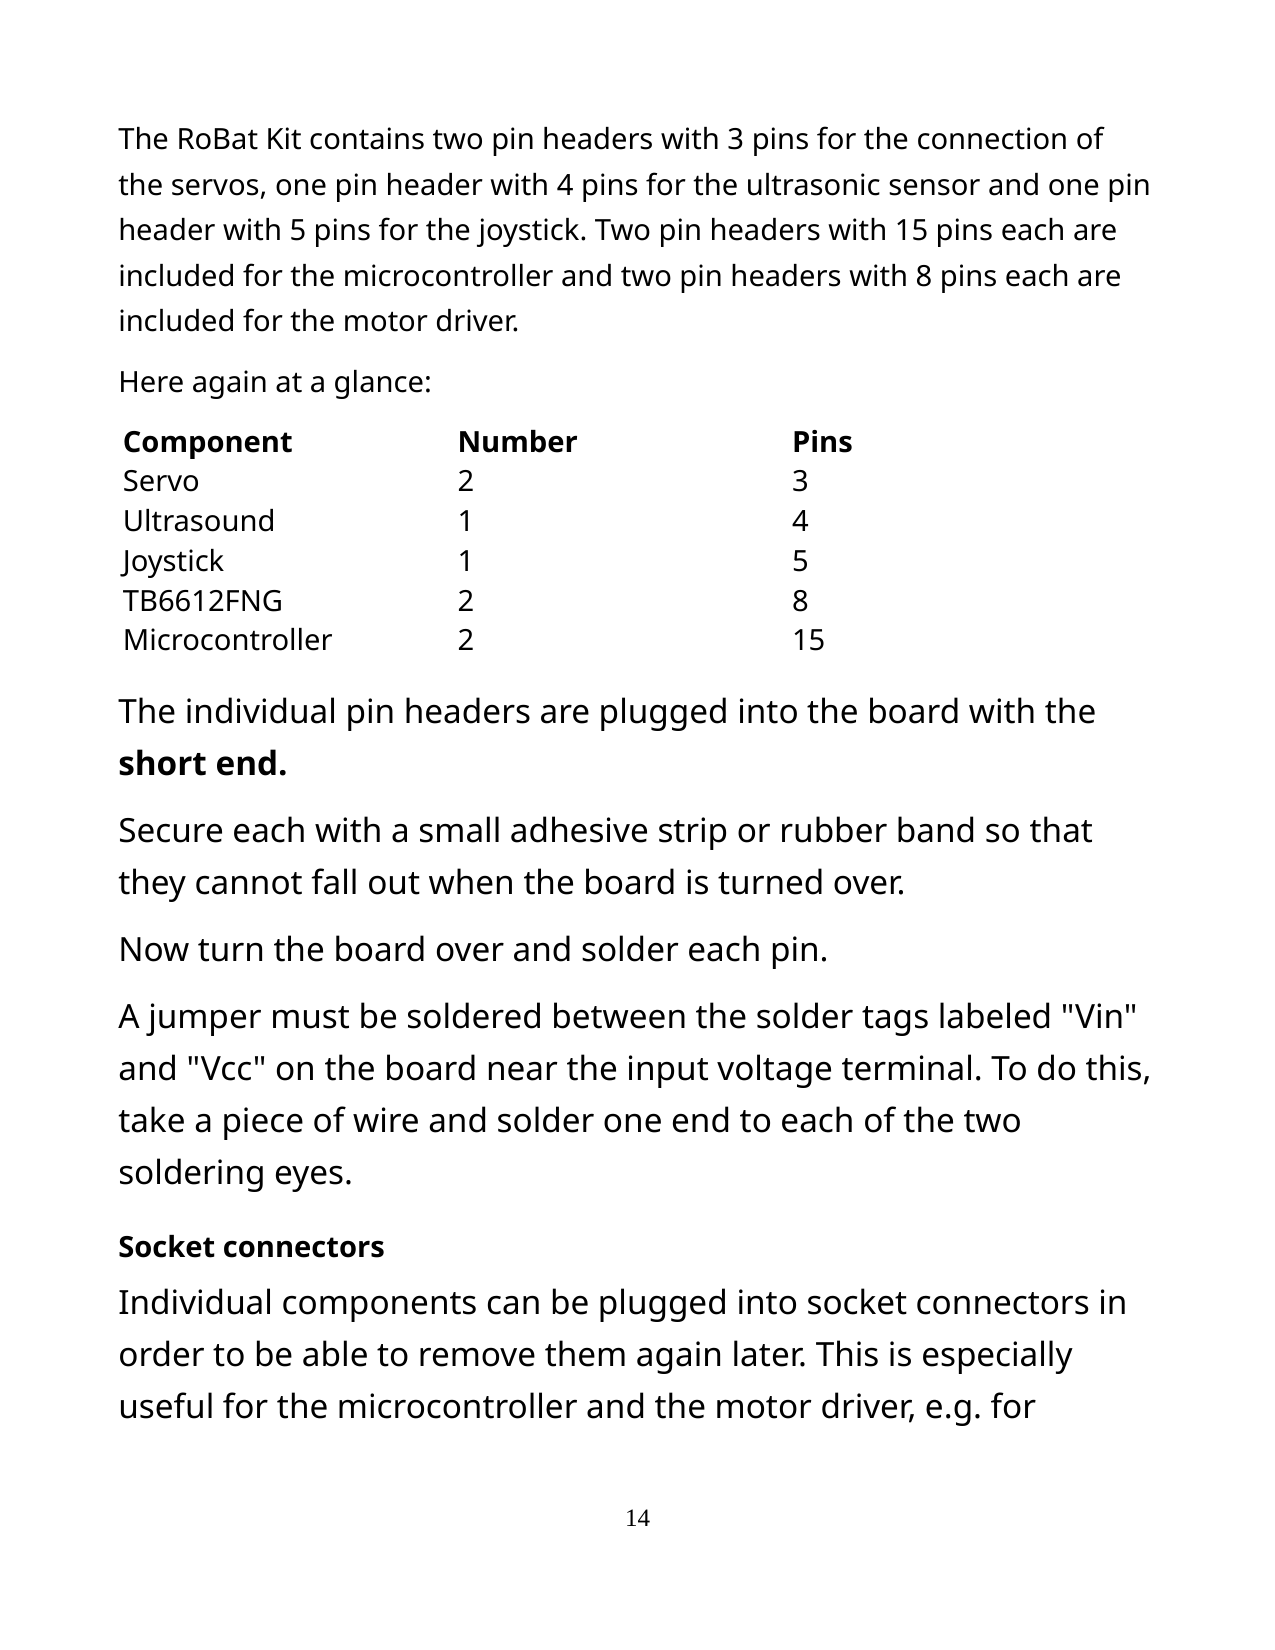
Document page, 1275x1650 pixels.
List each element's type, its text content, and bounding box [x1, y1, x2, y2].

table_header Pins [788, 421, 1122, 461]
text A jumper must be soldered between the solder tags labeled "Vin" and "Vcc" on the board near the input voltage terminal. To do this, take a piece of wire and solder one end to each of the two soldering eyes. [118, 993, 1157, 1194]
table_cell Joystick [118, 540, 453, 580]
table_cell 2 [453, 620, 787, 659]
table_cell 4 [788, 500, 1122, 540]
text Here again at a glance: [118, 361, 1157, 401]
table_header Component [118, 421, 453, 461]
table_cell TB6612FNG [118, 580, 453, 619]
text The individual pin headers are plugged into the board with the short end. [118, 688, 1157, 786]
table_cell 1 [453, 500, 787, 540]
text Secure each with a small adhesive strip or rubber band so that they cannot fall out when the board is turned over. [118, 807, 1157, 904]
subtitle Socket connectors [118, 1226, 1157, 1266]
table_cell 2 [453, 461, 787, 500]
table_cell Microcontroller [118, 620, 453, 659]
text Now turn the board over and solder each pin. [118, 926, 1157, 971]
table_cell 2 [453, 580, 787, 619]
table_cell 8 [788, 580, 1122, 619]
table_cell 5 [788, 540, 1122, 580]
table_cell 3 [788, 461, 1122, 500]
table_cell 15 [788, 620, 1122, 659]
text The RoBat Kit contains two pin headers with 3 pins for the connection of the servos, one pin header with 4 pins for the ultrasonic sensor and one pin header with 5 pins for the joystick. Two pin headers with 15 pins each are included for the microcontroller and two pin headers with 8 pins each are included for the motor driver. [118, 118, 1157, 340]
table_cell Ultrasound [118, 500, 453, 540]
table_cell Servo [118, 461, 453, 500]
table_cell 1 [453, 540, 787, 580]
table_header Number [453, 421, 787, 461]
text Individual components can be plugged into socket connectors in order to be able to remove them again later. This is especially useful for the microcontroller and the motor driver, e.g. for [118, 1278, 1157, 1428]
